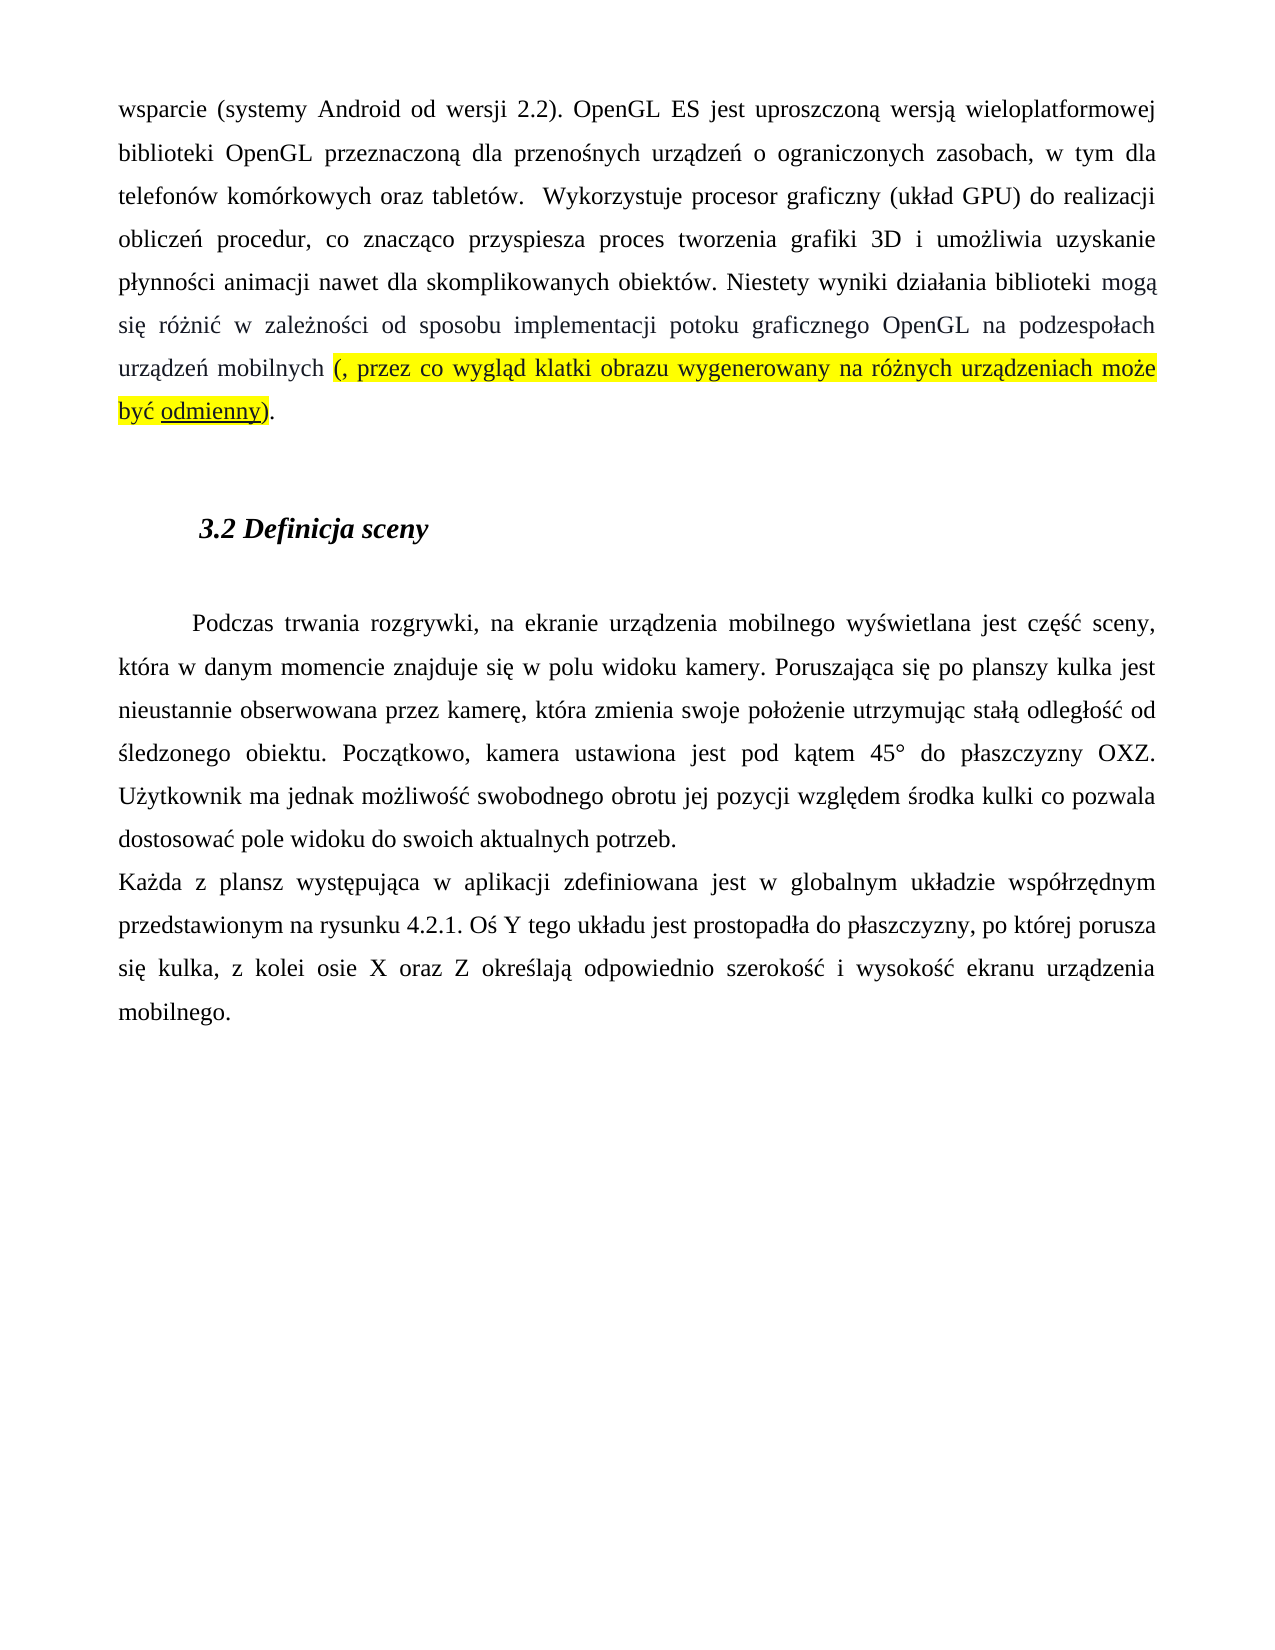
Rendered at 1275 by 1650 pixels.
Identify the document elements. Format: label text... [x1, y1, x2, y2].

text Każda z plansz występująca w aplikacji zdefiniowana jest w globalnym układzie współrzędnym przedstawionym na rysunku 4.2.1. Oś Y tego układu jest prostopadła do płaszczyzny, po której porusza się kulka, z kolei osie X oraz Z określają odpowiednio szerokość i wysokość ekranu urządzenia mobilnego. [118, 867, 1157, 1025]
subtitle Definicja sceny [192, 511, 1157, 545]
text Podczas trwania rozgrywki, na ekranie urządzenia mobilnego wyświetlana jest część sceny, która w danym momencie znajduje się w polu widoku kamery. Poruszająca się po planszy kulka jest nieustannie obserwowana przez kamerę, która zmienia swoje położenie utrzymując stałą odległość od śledzonego obiektu. Początkowo, kamera ustawiona jest pod kątem 45° do płaszczyzny OXZ. Użytkownik ma jednak możliwość swobodnego obrotu jej pozycji względem środka kulki co pozwala dostosować pole widoku do swoich aktualnych potrzeb. [118, 608, 1157, 853]
text wsparcie (systemy Android od wersji 2.2). OpenGL ES jest uproszczoną wersją wieloplatformowej biblioteki OpenGL przeznaczoną dla przenośnych urządzeń o ograniczonych zasobach, w tym dla telefonów komórkowych oraz tabletów. Wykorzystuje procesor graficzny (układ GPU) do realizacji obliczeń procedur, co znacząco przyspiesza proces tworzenia grafiki 3D i umożliwia uzyskanie płynności animacji nawet dla skomplikowanych obiektów. Niestety wyniki działania biblioteki mogą się różnić w zależności od sposobu implementacji potoku graficznego OpenGL na podzespołach urządzeń mobilnych (, przez co wygląd klatki obrazu wygenerowany na różnych urządzeniach może być odmienny). [118, 94, 1157, 425]
